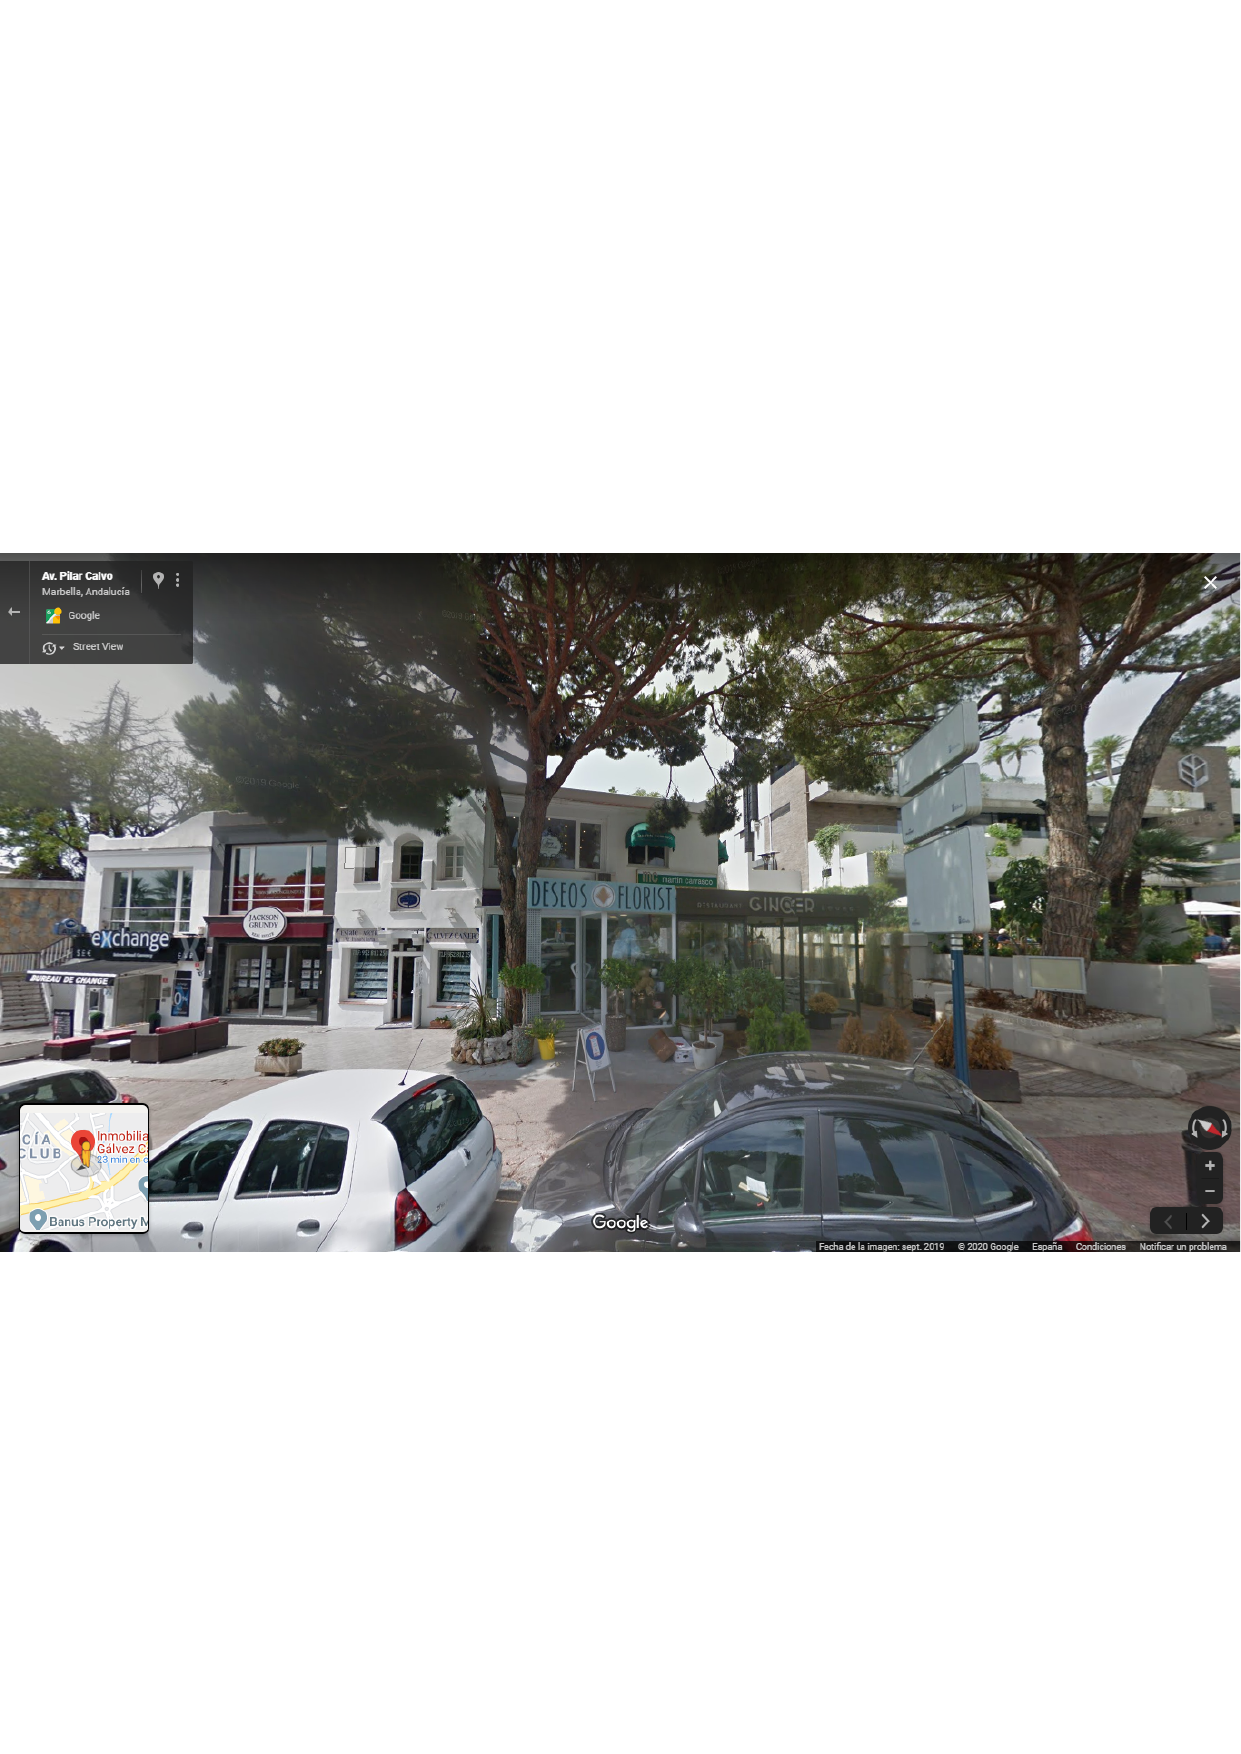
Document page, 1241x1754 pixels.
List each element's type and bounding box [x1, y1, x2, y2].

picture [0, 553, 1241, 1252]
